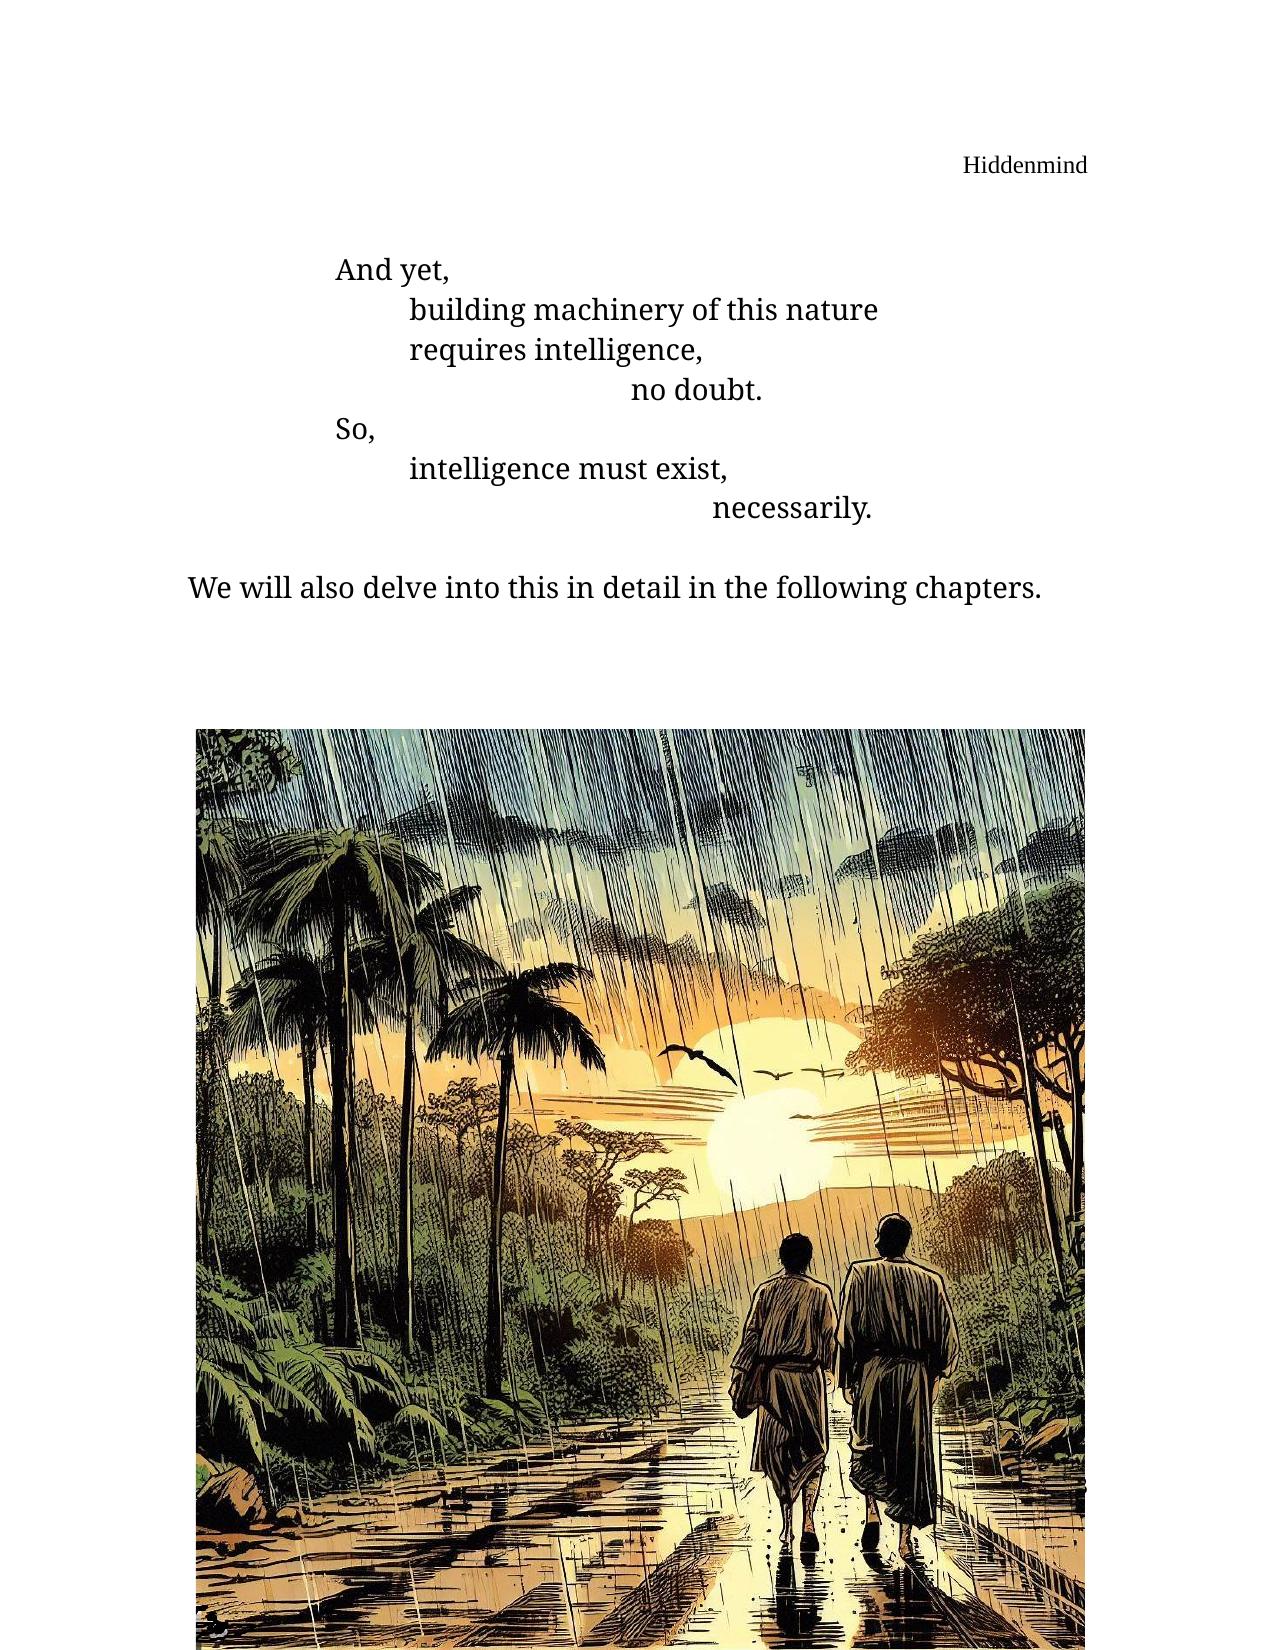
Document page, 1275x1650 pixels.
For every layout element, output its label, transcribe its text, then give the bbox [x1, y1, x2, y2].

text So, [187, 408, 1087, 448]
text intelligence must exist, [187, 448, 1087, 488]
picture [195, 729, 1085, 1650]
text building machinery of this nature [187, 289, 1087, 329]
text necessarily. [187, 488, 1087, 527]
text We will also delve into this in detail in the following chapters. [187, 567, 1087, 607]
text And yet, [187, 250, 1087, 289]
text requires intelligence, [187, 329, 1087, 369]
text no doubt. [187, 369, 1087, 408]
